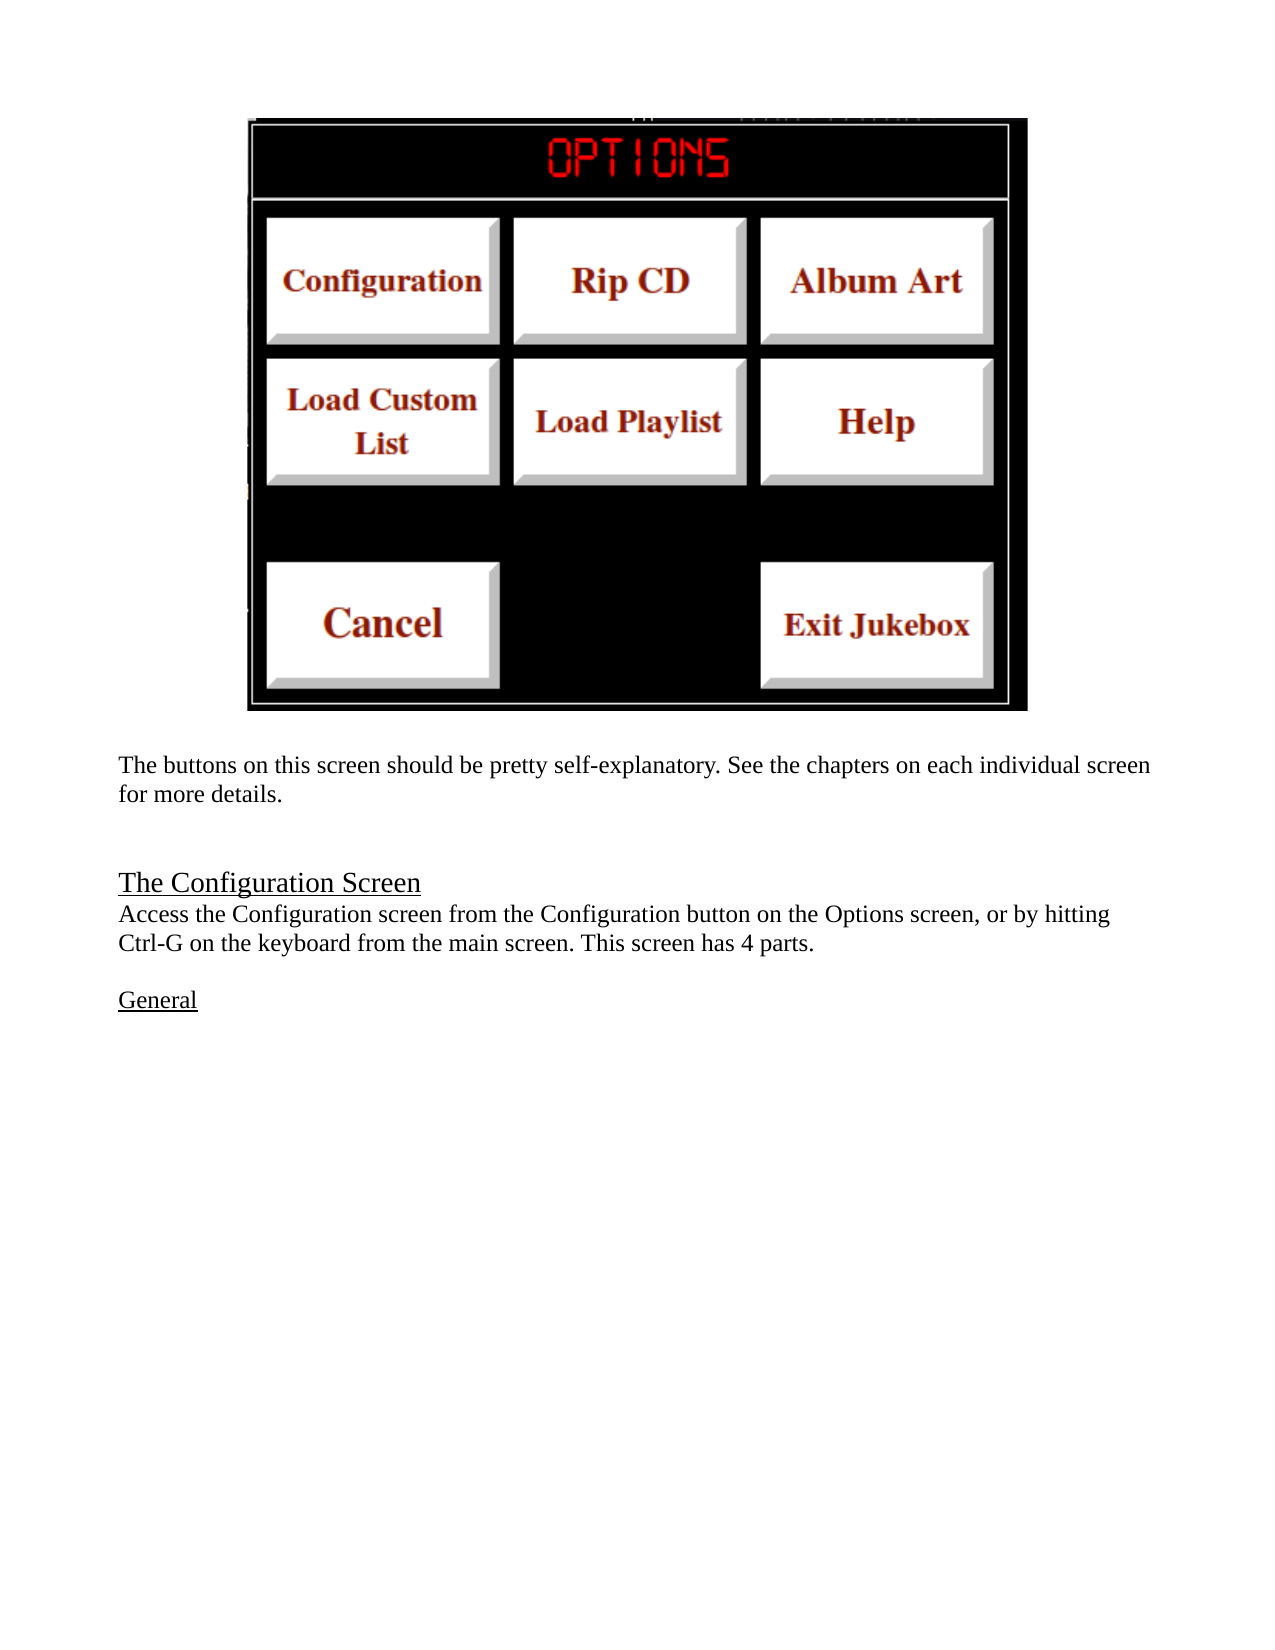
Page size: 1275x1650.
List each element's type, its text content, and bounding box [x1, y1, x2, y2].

text The buttons on this screen should be pretty self-explanatory. See the chapters on each individual screen for more details. [118, 751, 1157, 808]
text The Configuration Screen [118, 866, 1157, 899]
text General [118, 985, 1157, 1014]
text Access the Configuration screen from the Configuration button on the Options screen, or by hitting Ctrl-G on the keyboard from the main screen. This screen has 4 parts. [118, 899, 1157, 957]
picture [247, 118, 1028, 711]
